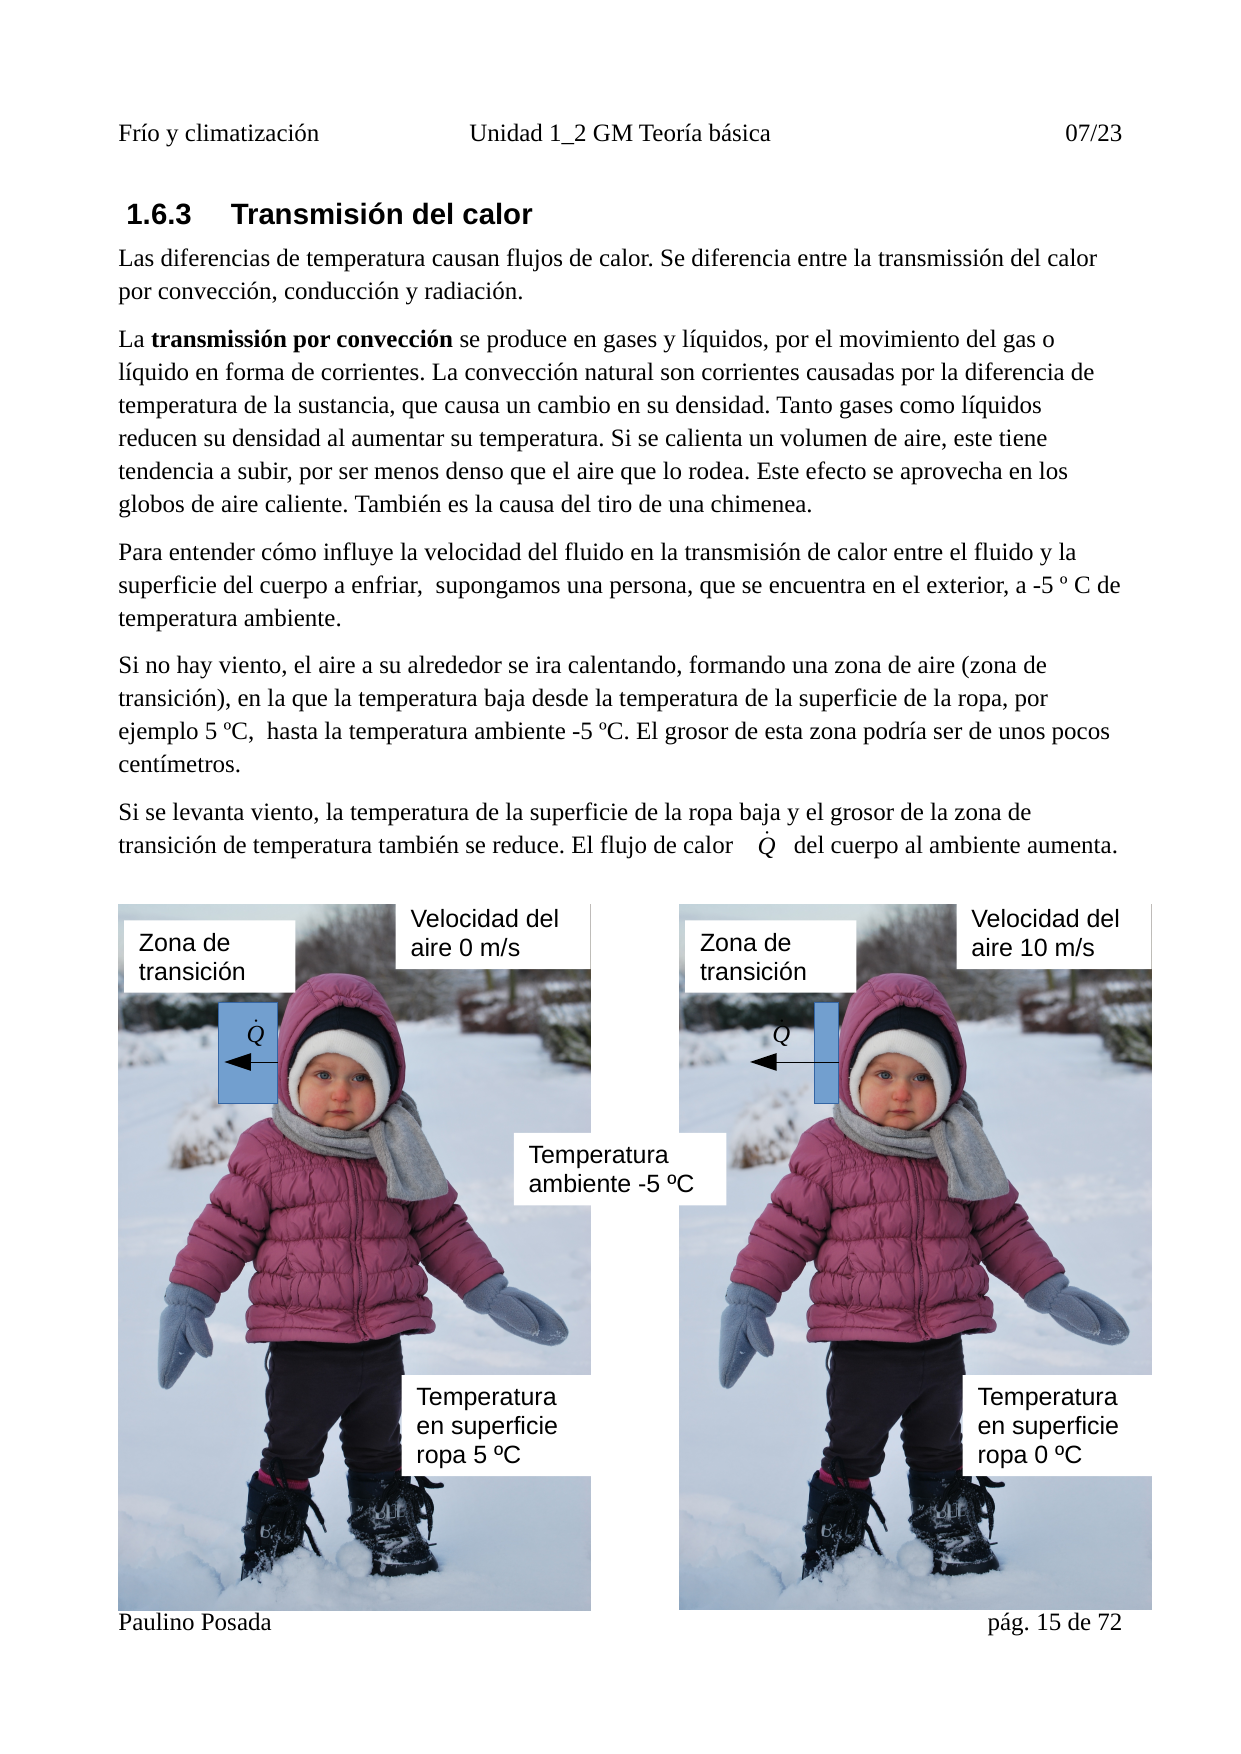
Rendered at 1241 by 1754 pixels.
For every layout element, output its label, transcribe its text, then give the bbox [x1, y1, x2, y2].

text Si no hay viento, el aire a su alrededor se ira calentando, formando una zona de aire (zona de transición), en la que la temperatura baja desde la temperatura de la superficie de la ropa, por ejemplo 5 ºC, hasta la temperatura ambiente -5 ºC. El grosor de esta zona podría ser de unos pocos centímetros. [118, 650, 1122, 778]
picture [679, 904, 1152, 1610]
text La transmissión por convección se produce en gases y líquidos, por el movimiento del gas o líquido en forma de corrientes. La convección natural son corrientes causadas por la diferencia de temperatura de la sustancia, que causa un cambio en su densidad. Tanto gases como líquidos reducen su densidad al aumentar su temperatura. Si se calienta un volumen de aire, este tiene tendencia a subir, por ser menos denso que el aire que lo rodea. Este efecto se aprovecha en los globos de aire caliente. También es la causa del tiro de una chimenea. [118, 324, 1122, 518]
subtitle Transmisión del calor [118, 197, 1122, 231]
text Las diferencias de temperatura causan flujos de calor. Se diferencia entre la transmissión del calor por convección, conducción y radiación. [118, 243, 1122, 305]
text Si se levanta viento, la temperatura de la superficie de la ropa baja y el grosor de la zona de transición de temperatura también se reduce. El flujo de calor del cuerpo al ambiente aumenta. [118, 797, 1122, 859]
text Para entender cómo influye la velocidad del fluido en la transmisión de calor entre el fluido y la superficie del cuerpo a enfriar, supongamos una persona, que se encuentra en el exterior, a -5 º C de temperatura ambiente. [118, 537, 1122, 632]
picture [118, 904, 591, 1611]
